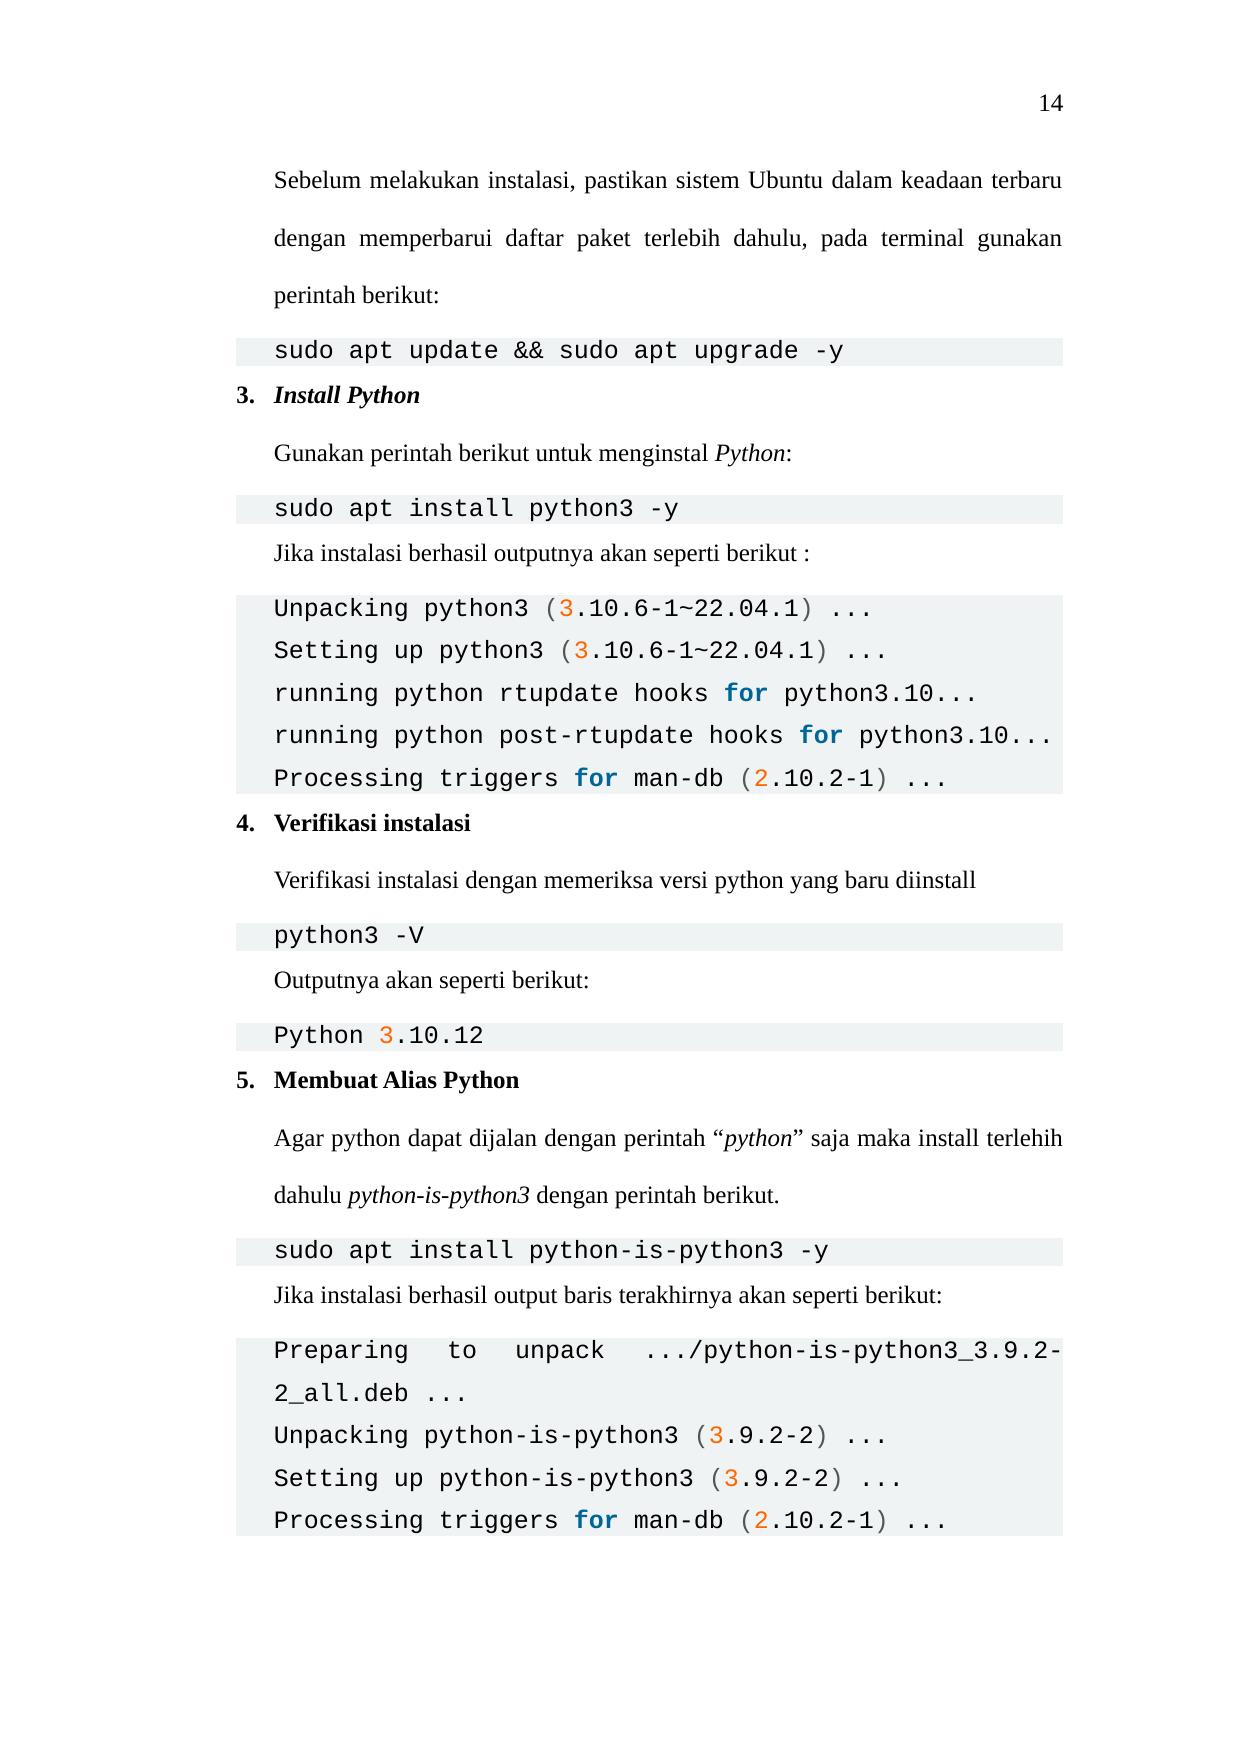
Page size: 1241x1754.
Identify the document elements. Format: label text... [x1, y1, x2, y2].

list Verifikasi instalasi [236, 808, 1063, 837]
list Unpacking python-is-python3 (3.9.2-2) ... [236, 1423, 1063, 1451]
list Python 3.10.12 [236, 1023, 1063, 1051]
list Setting up python-is-python3 (3.9.2-2) ... [236, 1465, 1063, 1494]
list sudo apt install python-is-python3 -y [236, 1238, 1063, 1266]
list Gunakan perintah berikut untuk menginstal Python: [236, 438, 1063, 467]
list running python rtupdate hooks for python3.10... [236, 680, 1063, 709]
list Setting up python3 (3.10.6-1~22.04.1) ... [236, 638, 1063, 666]
list Sebelum melakukan instalasi, pastikan sistem Ubuntu dalam keadaan terbaru dengan memperbarui daftar paket terlebih dahulu, pada terminal gunakan perintah berikut: [236, 165, 1063, 309]
list Preparing to unpack .../python-is-python3_3.9.2-2_all.deb ... [236, 1338, 1063, 1409]
list Jika instalasi berhasil outputnya akan seperti berikut : [236, 538, 1063, 567]
list Verifikasi instalasi dengan memeriksa versi python yang baru diinstall [236, 865, 1063, 894]
list sudo apt install python3 -y [236, 495, 1063, 524]
list Membuat Alias Python [236, 1065, 1063, 1094]
list Install Python [236, 380, 1063, 409]
list Processing triggers for man-db (2.10.2-1) ... [236, 1508, 1063, 1536]
list Jika instalasi berhasil output baris terakhirnya akan seperti berikut: [236, 1280, 1063, 1309]
list running python post-rtupdate hooks for python3.10... [236, 723, 1063, 751]
list Outputnya akan seperti berikut: [236, 965, 1063, 994]
list sudo apt update && sudo apt upgrade -y [236, 338, 1063, 366]
list Unpacking python3 (3.10.6-1~22.04.1) ... [236, 595, 1063, 624]
list Agar python dapat dijalan dengan perintah “python” saja maka install terlehih dahulu python-is-python3 dengan perintah berikut. [236, 1123, 1063, 1209]
list Processing triggers for man-db (2.10.2-1) ... [236, 765, 1063, 794]
list python3 -V [236, 923, 1063, 951]
